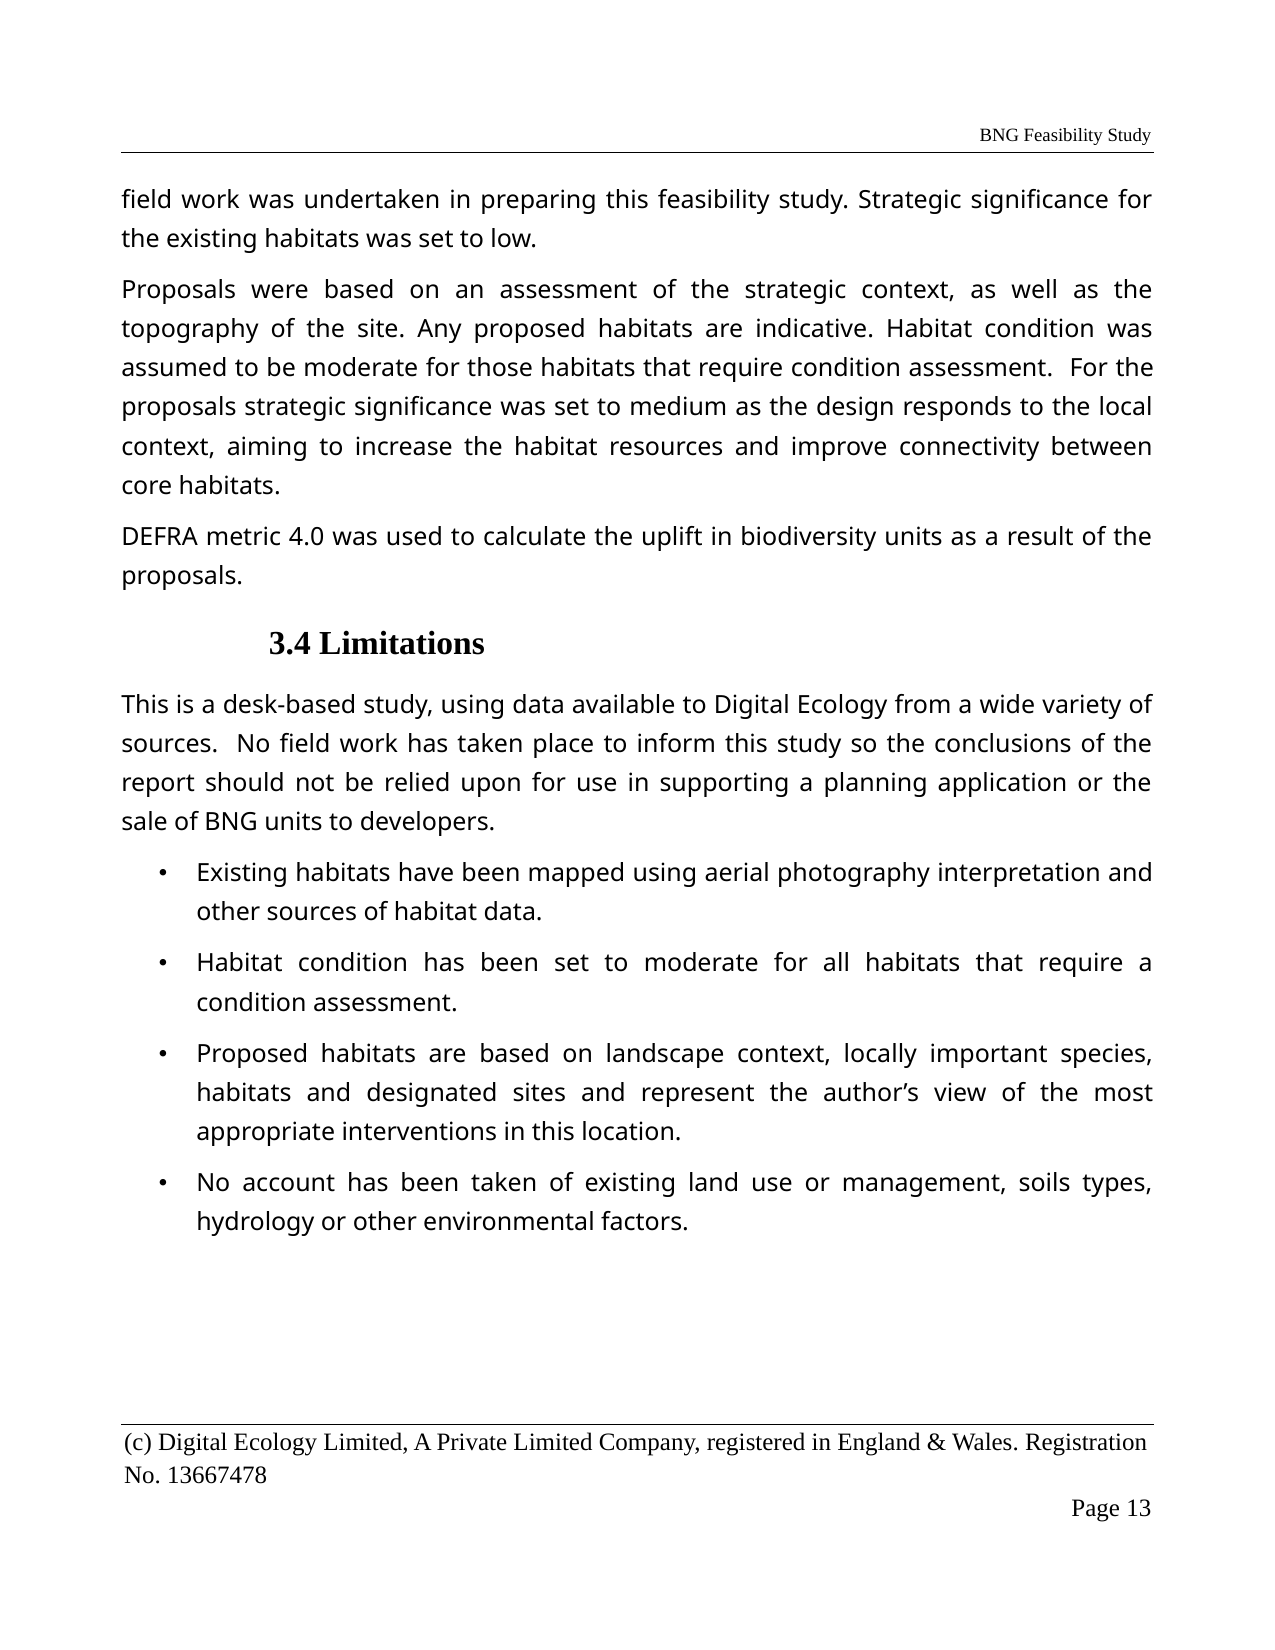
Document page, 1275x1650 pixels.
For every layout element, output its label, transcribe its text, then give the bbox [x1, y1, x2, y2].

text DEFRA metric 4.0 was used to calculate the uplift in biodiversity units as a result of the proposals. [121, 518, 1154, 592]
list Proposed habitats are based on landscape context, locally important species, habitats and designated sites and represent the author’s view of the most appropriate interventions in this location. [158, 1035, 1154, 1148]
list No account has been taken of existing land use or management, soils types, hydrology or other environmental factors. [158, 1164, 1154, 1238]
text Proposals were based on an assessment of the strategic context, as well as the topography of the site. Any proposed habitats are indicative. Habitat condition was assumed to be moderate for those habitats that require condition assessment. For the proposals strategic significance was set to medium as the design responds to the local context, aiming to increase the habitat resources and improve connectivity between core habitats. [121, 271, 1154, 501]
text field work was undertaken in preparing this feasibility study. Strategic significance for the existing habitats was set to low. [121, 181, 1154, 254]
list Existing habitats have been mapped using aerial photography interpretation and other sources of habitat data. [158, 855, 1154, 928]
list Habitat condition has been set to moderate for all habitats that require a condition assessment. [158, 945, 1154, 1018]
text This is a desk-based study, using data available to Digital Ecology from a wide variety of sources. No field work has taken place to inform this study so the conclusions of the report should not be relied upon for use in supporting a planning application or the sale of BNG units to developers. [121, 686, 1154, 838]
subtitle 3.4 Limitations [196, 623, 1154, 662]
